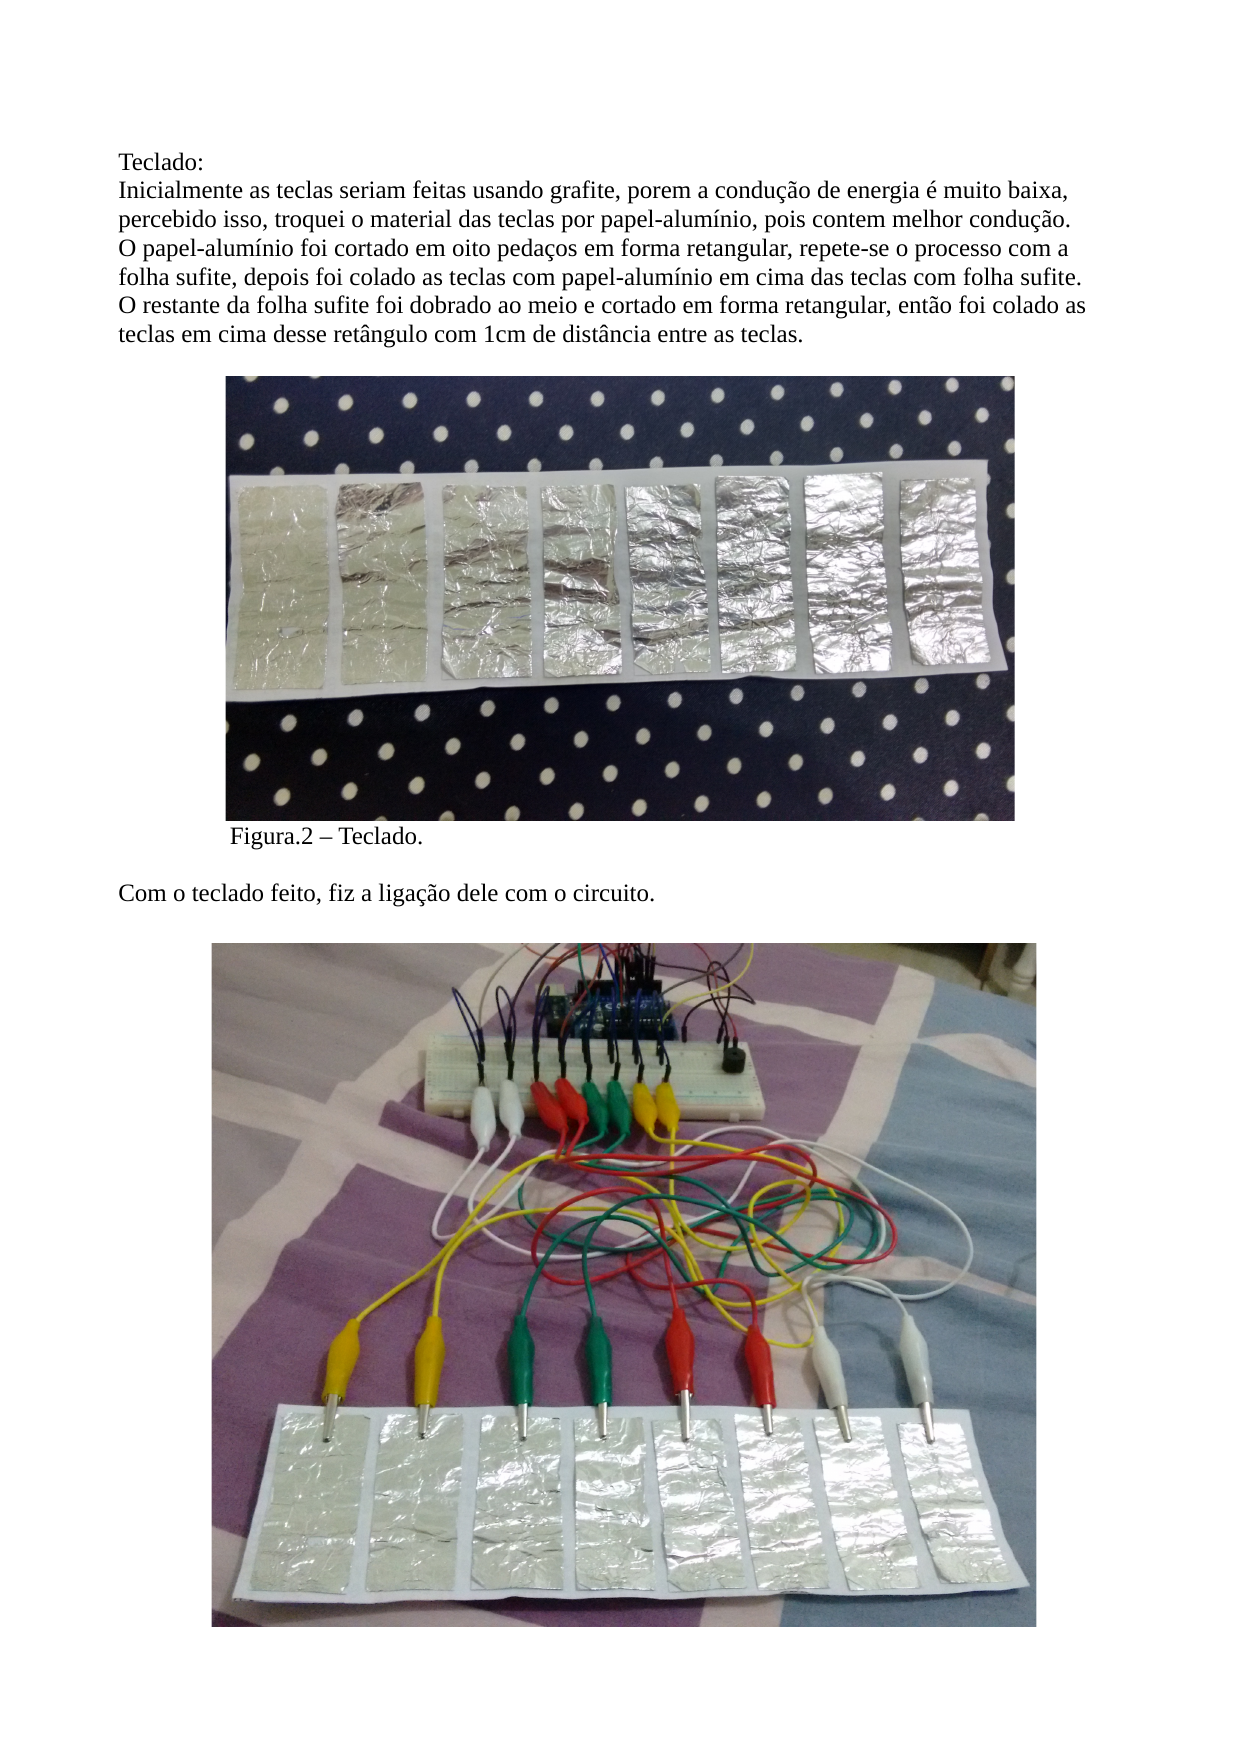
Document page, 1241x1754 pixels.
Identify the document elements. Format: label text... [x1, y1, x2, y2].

text O restante da folha sufite foi dobrado ao meio e cortado em forma retangular, então foi colado as teclas em cima desse retângulo com 1cm de distância entre as teclas. [118, 291, 1122, 348]
text Inicialmente as teclas seriam feitas usando grafite, porem a condução de energia é muito baixa, percebido isso, troquei o material das teclas por papel-alumínio, pois contem melhor condução. [118, 176, 1122, 233]
text Teclado: [118, 147, 1122, 176]
picture [211, 943, 1037, 1627]
text Com o teclado feito, fiz a ligação dele com o circuito. [118, 878, 1122, 907]
picture [225, 376, 1015, 821]
text O papel-alumínio foi cortado em oito pedaços em forma retangular, repete-se o processo com a folha sufite, depois foi colado as teclas com papel-alumínio em cima das teclas com folha sufite. [118, 233, 1122, 291]
text Figura.2 – Teclado. [118, 377, 1122, 849]
